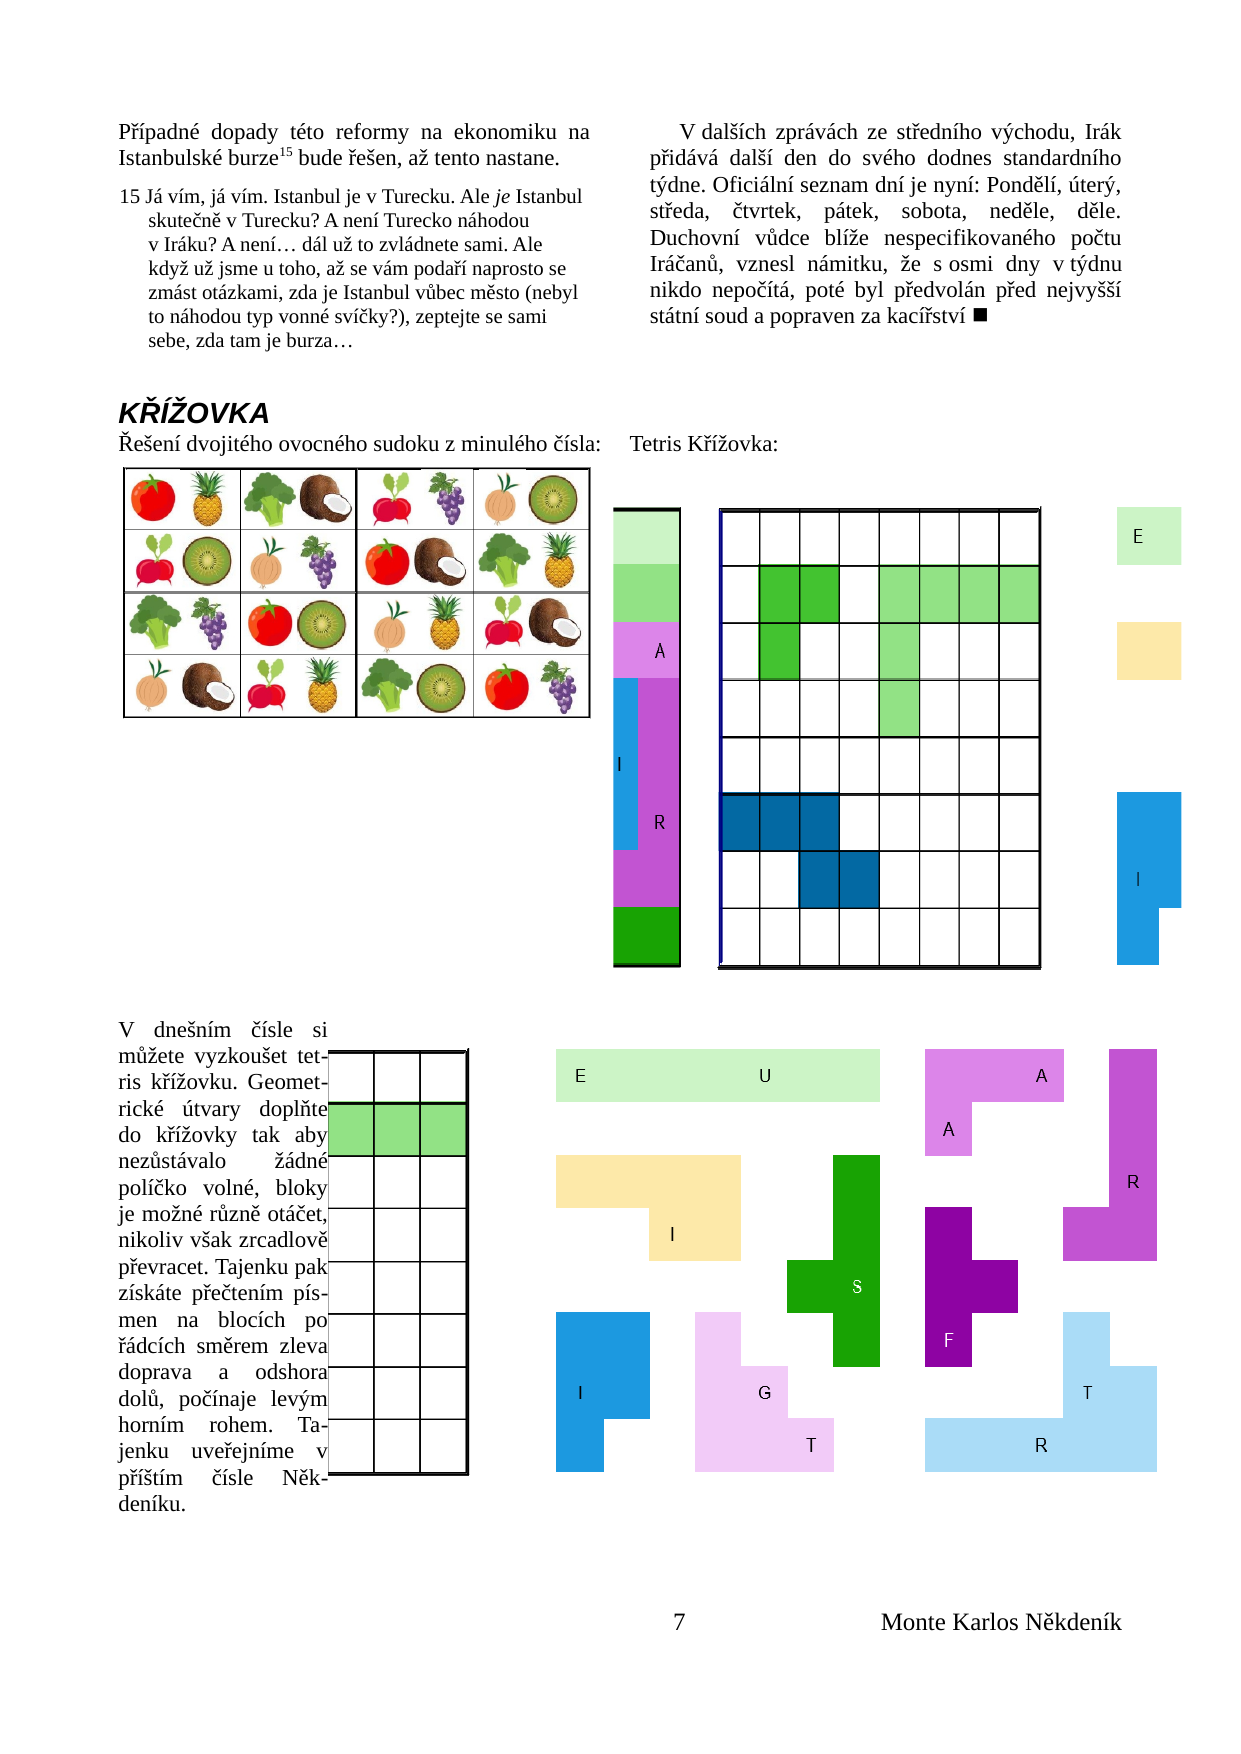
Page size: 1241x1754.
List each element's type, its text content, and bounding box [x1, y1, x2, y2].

picture [613, 463, 1100, 1056]
subtitle Řešení dvojitého ovocného sudoku z minulého čísla: Tetris Křížovka: [118, 429, 1122, 456]
text Případné dopady této reformy na ekonomiku na Istanbulské burze15 bude řešen, až tento nastane. [118, 118, 591, 171]
picture [113, 458, 598, 592]
text V dalších zprávách ze středního východu, Irák přidává další den do svého dodnes standardního týdne. Oficiální seznam dní je nyní: Pondělí, úterý, středa, čtvrtek, pátek, sobota, neděle, děle. Duchovní vůdce blíže nespecifikovaného počtu Iráčanů, vznesl námitku, že s osmi dny v týdnu nikdo nepočítá, poté byl předvolán před nejvyšší státní soud a popraven za kacířství  [649, 118, 1122, 329]
subtitle KŘÍŽOVKA [118, 396, 1122, 429]
picture [1124, 994, 1182, 1527]
subtitle V dnešním čísle si můžete vyzkoušet tet­ris křížovku. Geomet­rické útvary doplňte do křížovky tak aby nezůstávalo žádné políčko volné, bloky je možné různě otáčet, nikoliv však zrcadlově převracet. Tajenku pak získáte přečtením pís­men na blocích po řádcích směrem zleva doprava a odshora dolů, počínaje levým horním rohem. Ta­jenku uveřejníme v příštím čísle Něk­deníku. [118, 1016, 1122, 1516]
